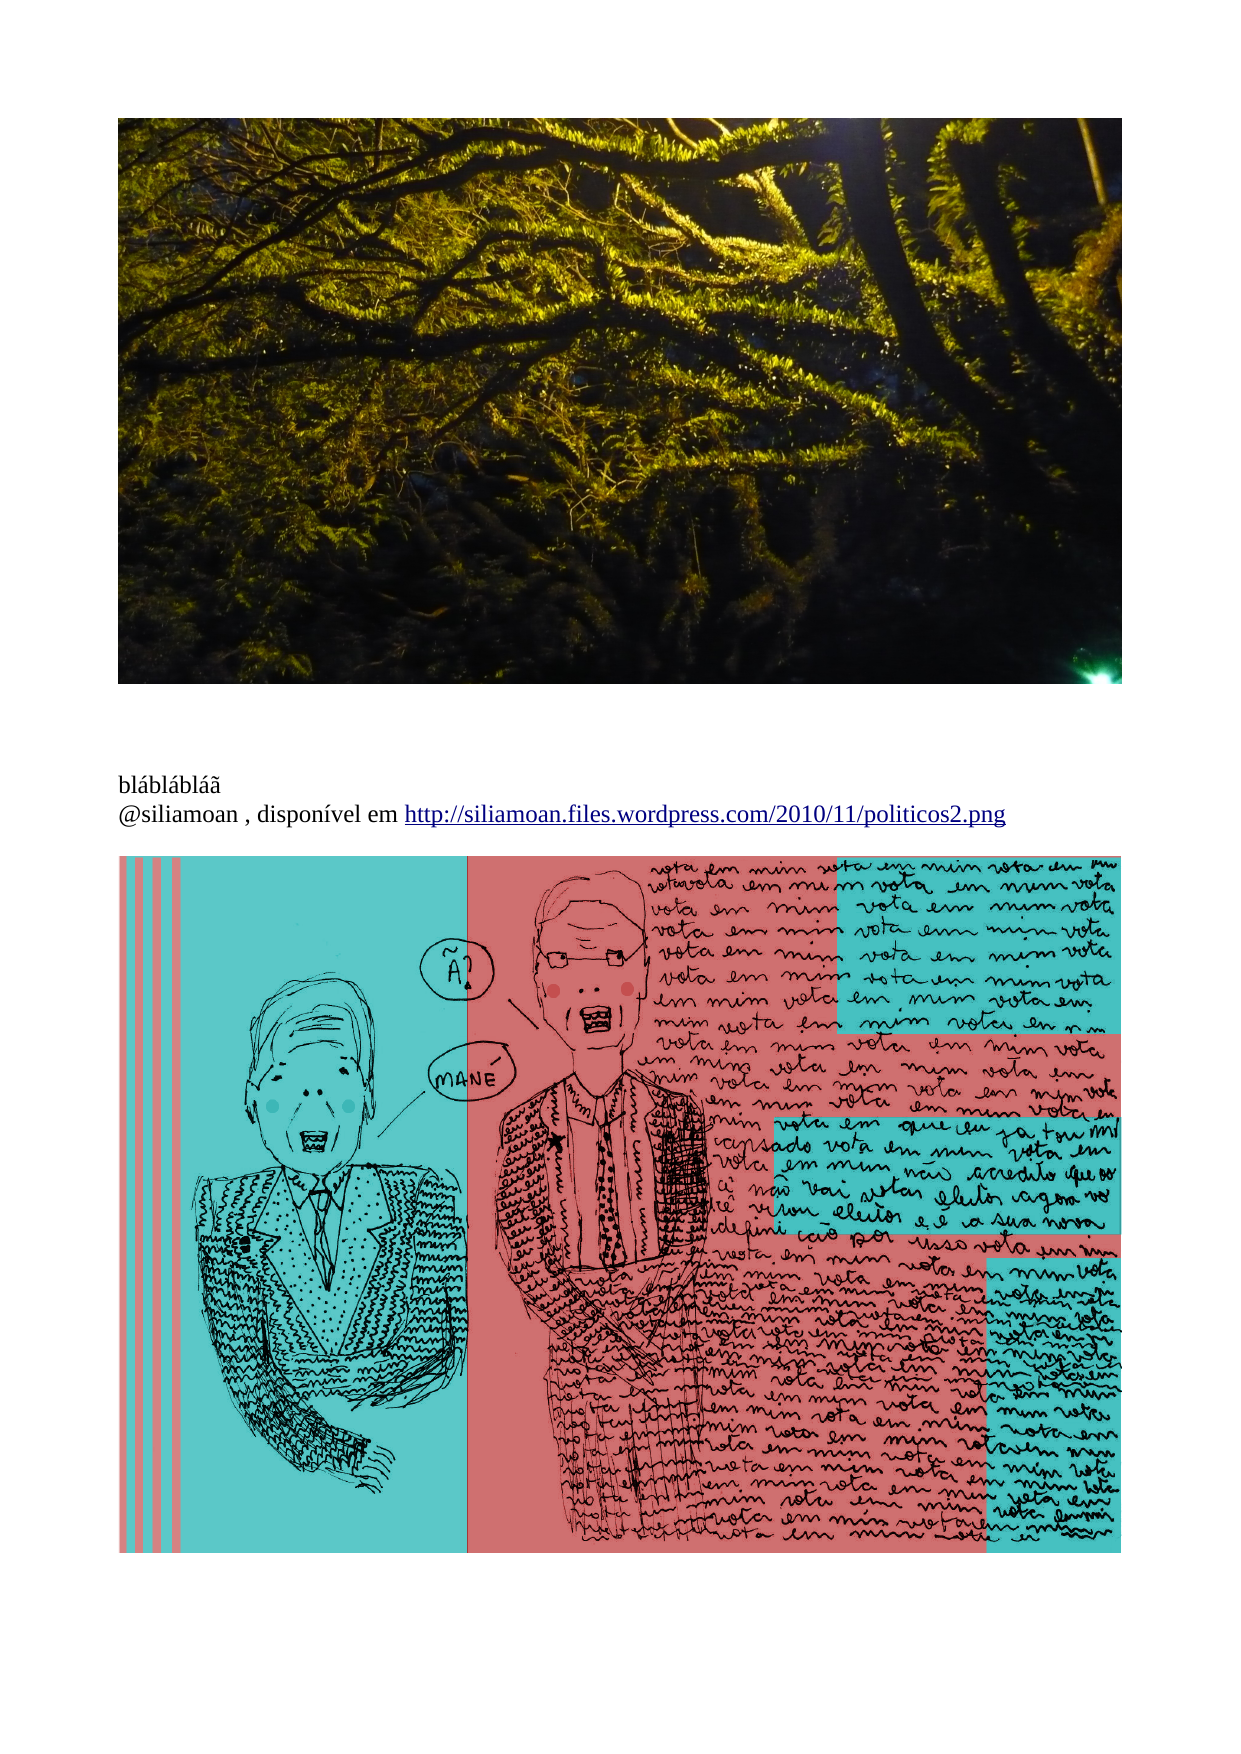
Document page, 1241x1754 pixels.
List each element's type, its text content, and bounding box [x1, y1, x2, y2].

text bláblábláã [118, 770, 1122, 799]
picture [118, 118, 1122, 684]
text @siliamoan , disponível em http://siliamoan.files.wordpress.com/2010/11/politicos2.png [118, 799, 1122, 827]
picture [118, 856, 1122, 1553]
